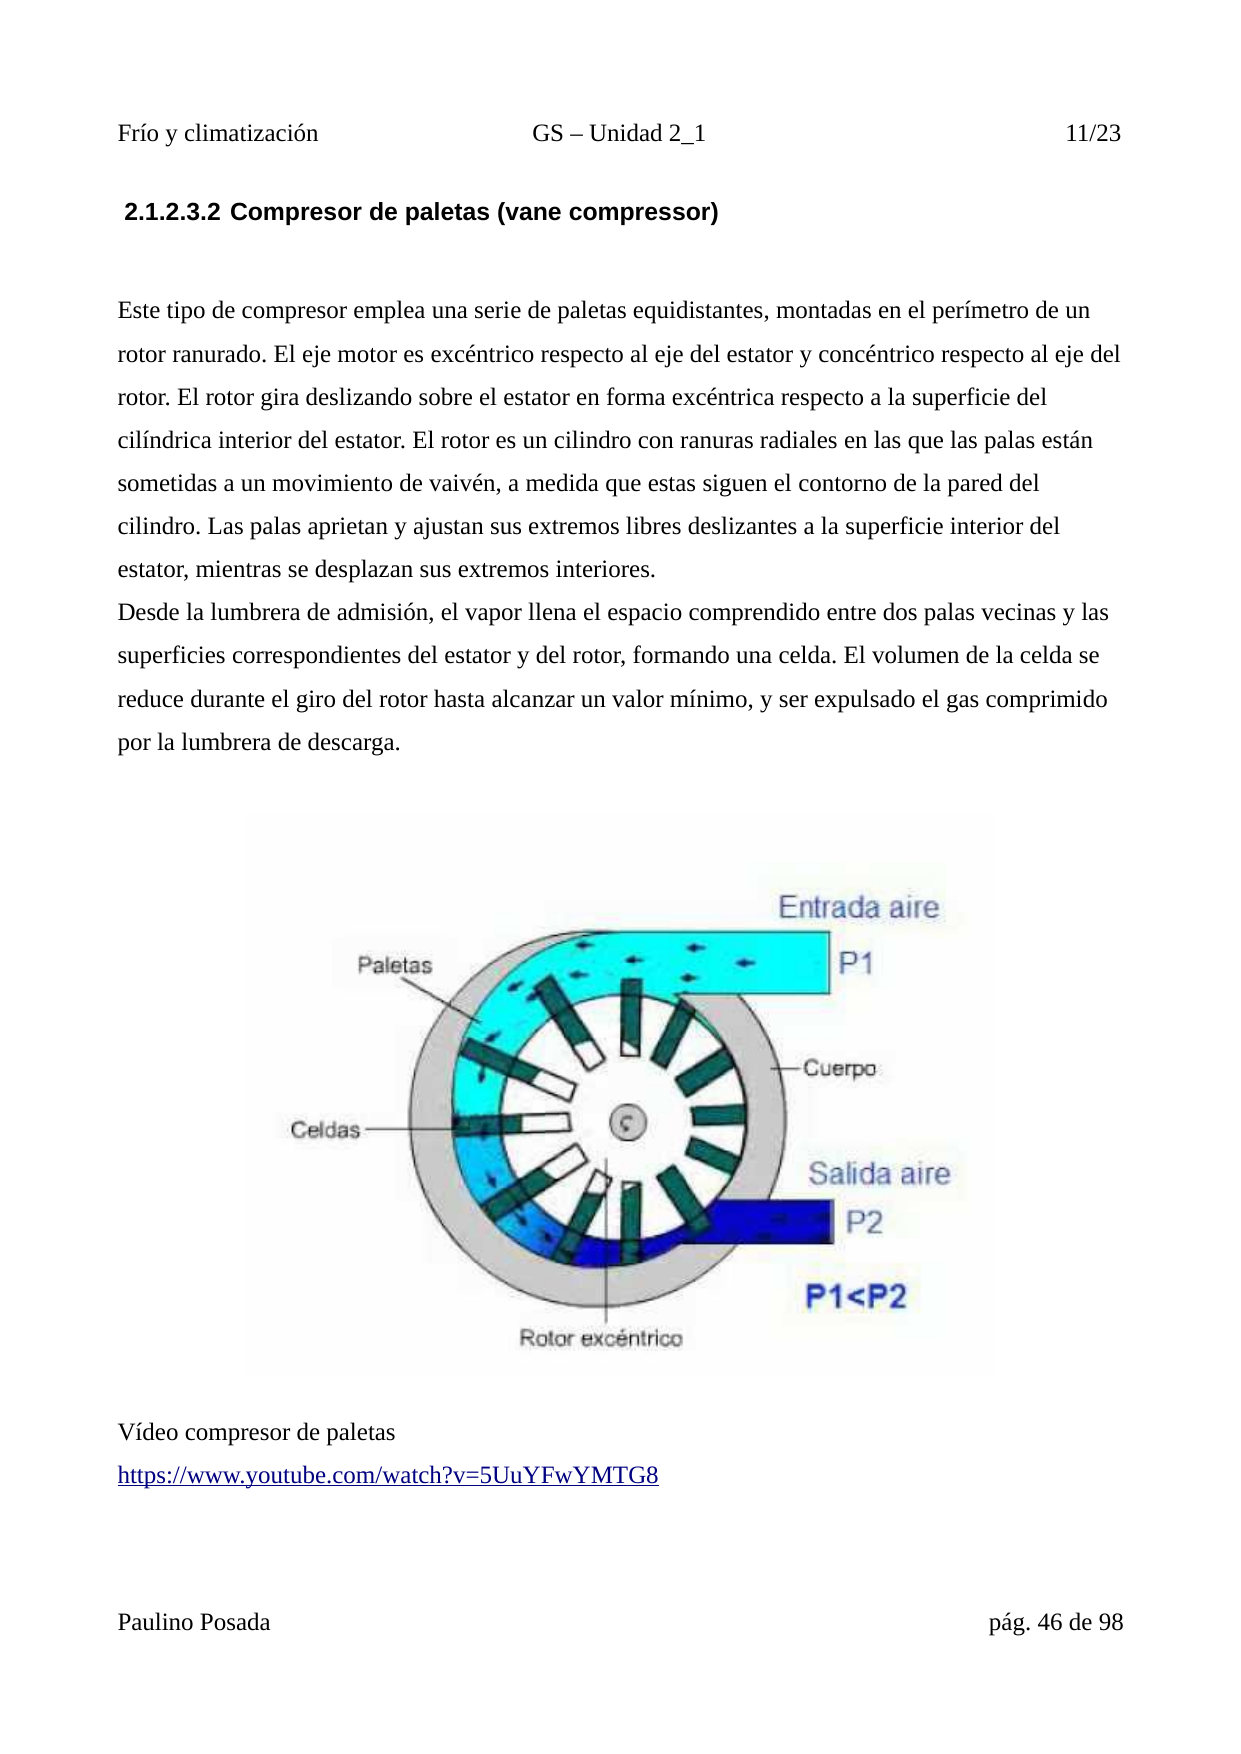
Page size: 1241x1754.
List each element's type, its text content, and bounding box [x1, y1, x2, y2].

text Desde la lumbrera de admisión, el vapor llena el espacio comprendido entre dos palas vecinas y las superficies correspondientes del estator y del rotor, formando una celda. El volumen de la celda se reduce durante el giro del rotor hasta alcanzar un valor mínimo, y ser expulsado el gas comprimido por la lumbrera de descarga. [117, 597, 1123, 756]
picture [245, 813, 996, 1376]
text Este tipo de compresor emplea una serie de paletas equidistantes, montadas en el perímetro de un rotor ranurado. El eje motor es excéntrico respecto al eje del estator y concéntrico respecto al eje del rotor. El rotor gira deslizando sobre el estator en forma excéntrica respecto a la superficie del cilíndrica interior del estator. El rotor es un cilindro con ranuras radiales en las que las palas están sometidas a un movimiento de vaivén, a medida que estas siguen el contorno de la pared del cilindro. Las palas aprietan y ajustan sus extremos libres deslizantes a la superficie interior del estator, mientras se desplazan sus extremos interiores. [117, 296, 1123, 583]
subtitle Compresor de paletas (vane compressor) [117, 197, 1123, 226]
text https://www.youtube.com/watch?v=5UuYFwYMTG8 [117, 1460, 1123, 1489]
text Vídeo compresor de paletas [117, 1417, 1123, 1446]
